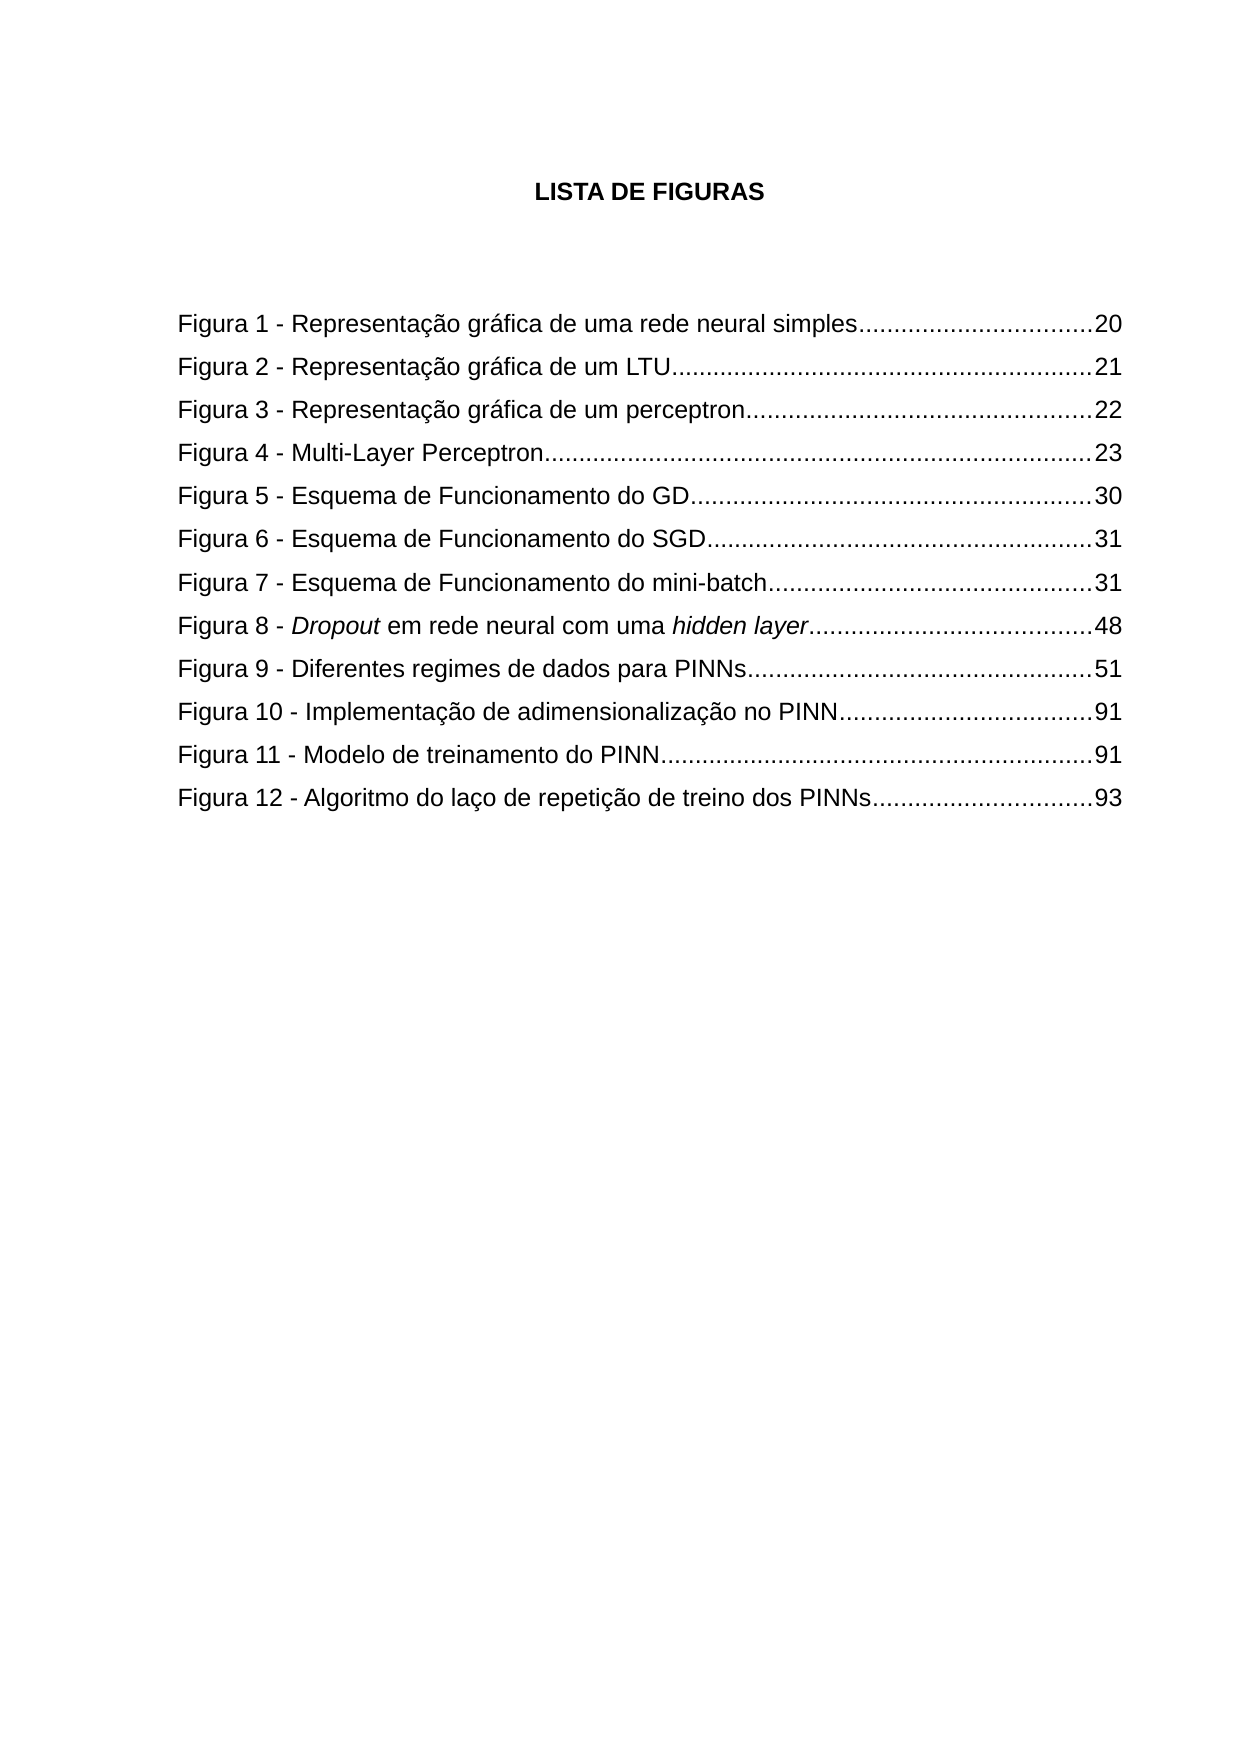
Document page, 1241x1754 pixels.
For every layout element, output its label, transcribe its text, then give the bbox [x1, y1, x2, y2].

text Figura 11 - Modelo de treinamento do PINN 91 [177, 740, 1122, 769]
text Figura 7 - Esquema de Funcionamento do mini-batch 31 [177, 568, 1122, 596]
text Figura 5 - Esquema de Funcionamento do GD 30 [177, 481, 1122, 510]
text Figura 6 - Esquema de Funcionamento do SGD 31 [177, 524, 1122, 553]
text Figura 9 - Diferentes regimes de dados para PINNs 51 [177, 654, 1122, 683]
text Figura 2 - Representação gráfica de um LTU 21 [177, 352, 1122, 381]
text Figura 4 - Multi-Layer Perceptron 23 [177, 438, 1122, 467]
text Figura 1 - Representação gráfica de uma rede neural simples 20 [177, 309, 1122, 338]
text Figura 10 - Implementação de adimensionalização no PINN 91 [177, 697, 1122, 726]
text Figura 12 - Algoritmo do laço de repetição de treino dos PINNs 93 [177, 783, 1122, 812]
text Figura 8 - Dropout em rede neural com uma hidden layer 48 [177, 611, 1122, 639]
subtitle LISTA DE FIGURAS [177, 177, 1122, 206]
text Figura 3 - Representação gráfica de um perceptron 22 [177, 395, 1122, 424]
